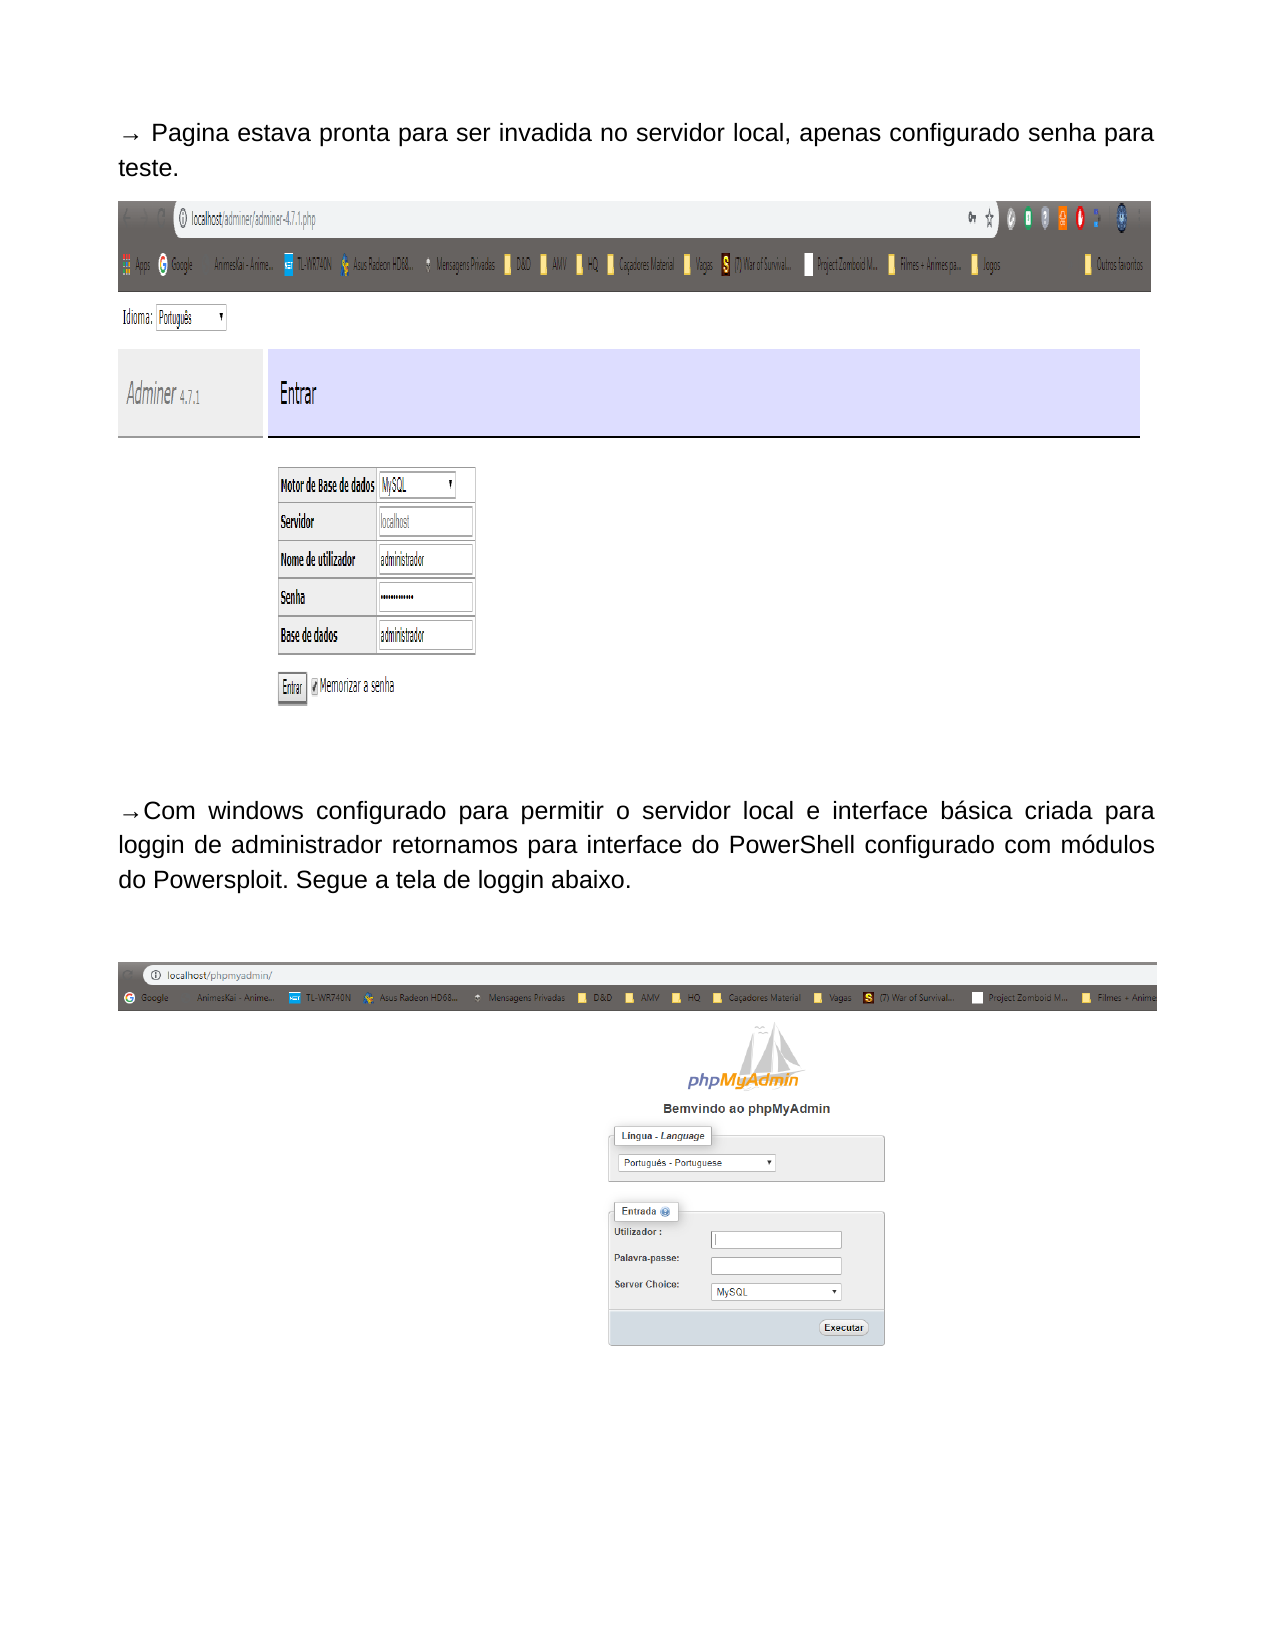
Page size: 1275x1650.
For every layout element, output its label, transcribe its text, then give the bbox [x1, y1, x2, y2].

text →Com windows configurado para permitir o servidor local e interface básica criada para loggin de administrador retornamos para interface do PowerShell configurado com módulos do Powersploit. Segue a tela de loggin abaixo. [118, 796, 1157, 893]
text → Pagina estava pronta para ser invadida no servidor local, apenas configurado senha para teste. [118, 118, 1157, 181]
picture [118, 962, 1157, 1371]
picture [118, 201, 1157, 741]
